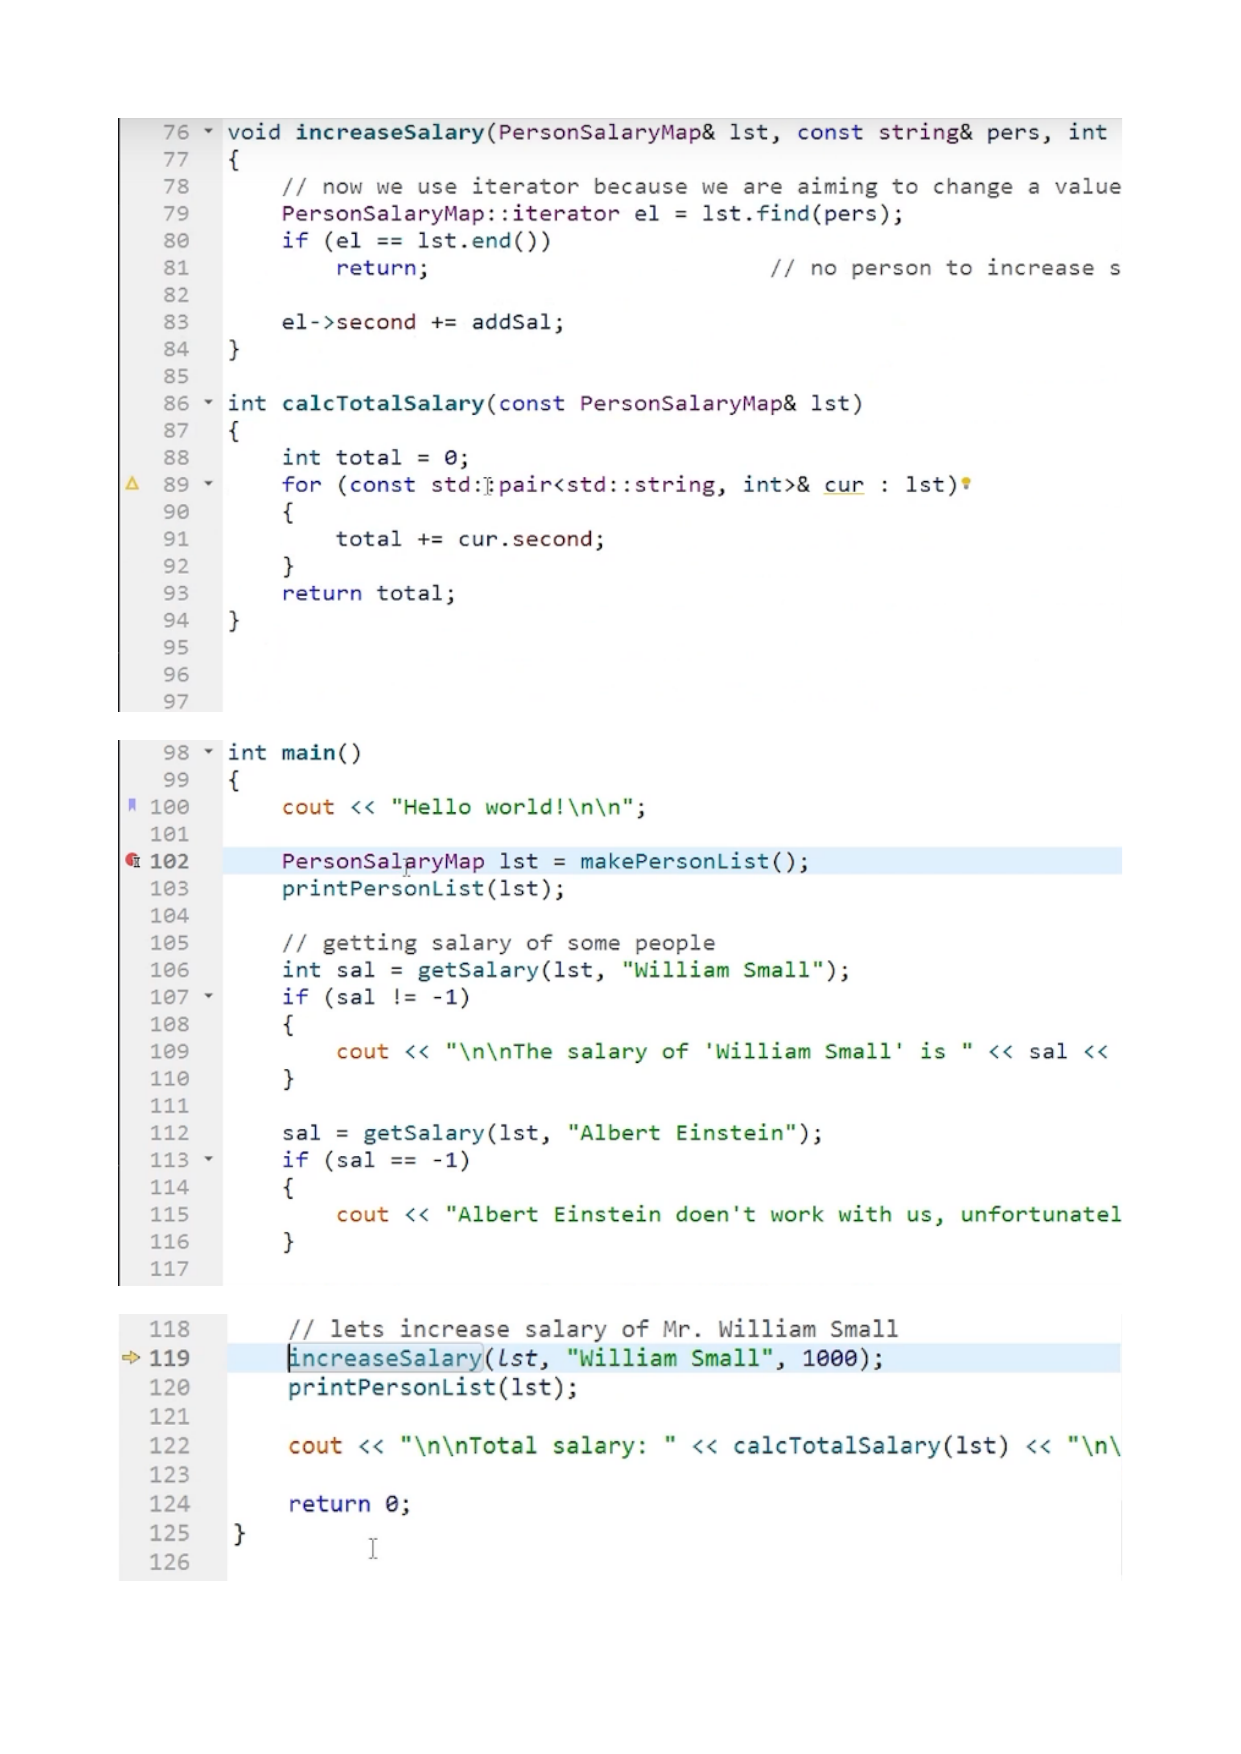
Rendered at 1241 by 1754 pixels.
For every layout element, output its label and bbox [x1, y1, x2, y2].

picture [118, 1314, 1123, 1581]
picture [118, 118, 1123, 712]
picture [118, 740, 1123, 1286]
